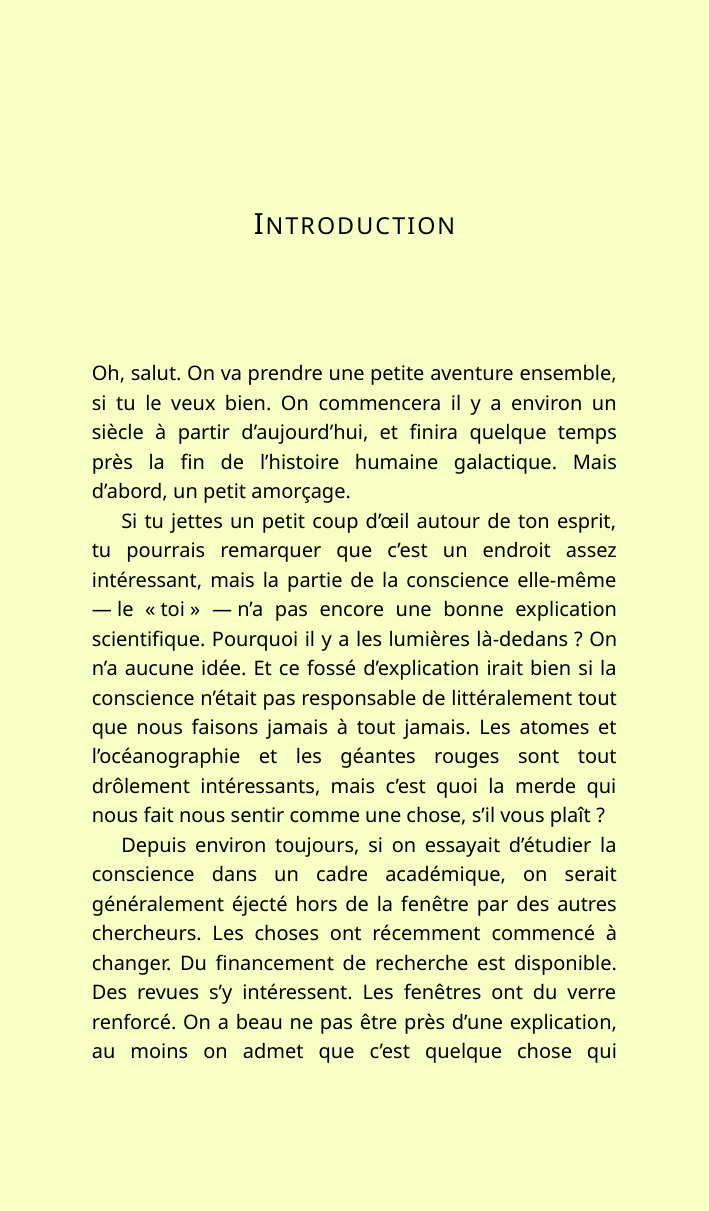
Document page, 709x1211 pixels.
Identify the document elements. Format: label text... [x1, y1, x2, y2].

text Oh, salut. On va prendre une petite aventure ensemble, si tu le veux bien. On commencera il y a environ un siècle à partir d’aujourd’hui, et finira quelque temps près la fin de l’histoire humaine galactique. Mais d’abord, un petit amorçage. [92, 357, 617, 504]
subtitle Introduction [92, 203, 617, 243]
text Si tu jettes un petit coup d’œil autour de ton esprit, tu pourrais remarquer que c’est un endroit assez intéressant, mais la partie de la conscience elle-même — le « toi » — n’a pas encore une bonne explication scientifique. Pourquoi il y a les lumières là-dedans ? On n’a aucune idée. Et ce fossé d’explication irait bien si la conscience n’était pas responsable de littéralement tout que nous faisons jamais à tout jamais. Les atomes et l’océanographie et les géantes rouges sont tout drôlement intéressants, mais c’est quoi la merde qui nous fait nous sentir comme une chose, s’il vous plaît ? [92, 504, 617, 829]
text Depuis environ toujours, si on essayait d’étudier la conscience dans un cadre académique, on serait généralement éjecté hors de la fenêtre par des autres chercheurs. Les choses ont récemment commencé à changer. Du financement de recherche est disponible. Des revues s’y intéressent. Les fenêtres ont du verre renforcé. On a beau ne pas être près d’une explication, au moins on admet que c’est quelque chose qui [92, 829, 617, 1065]
